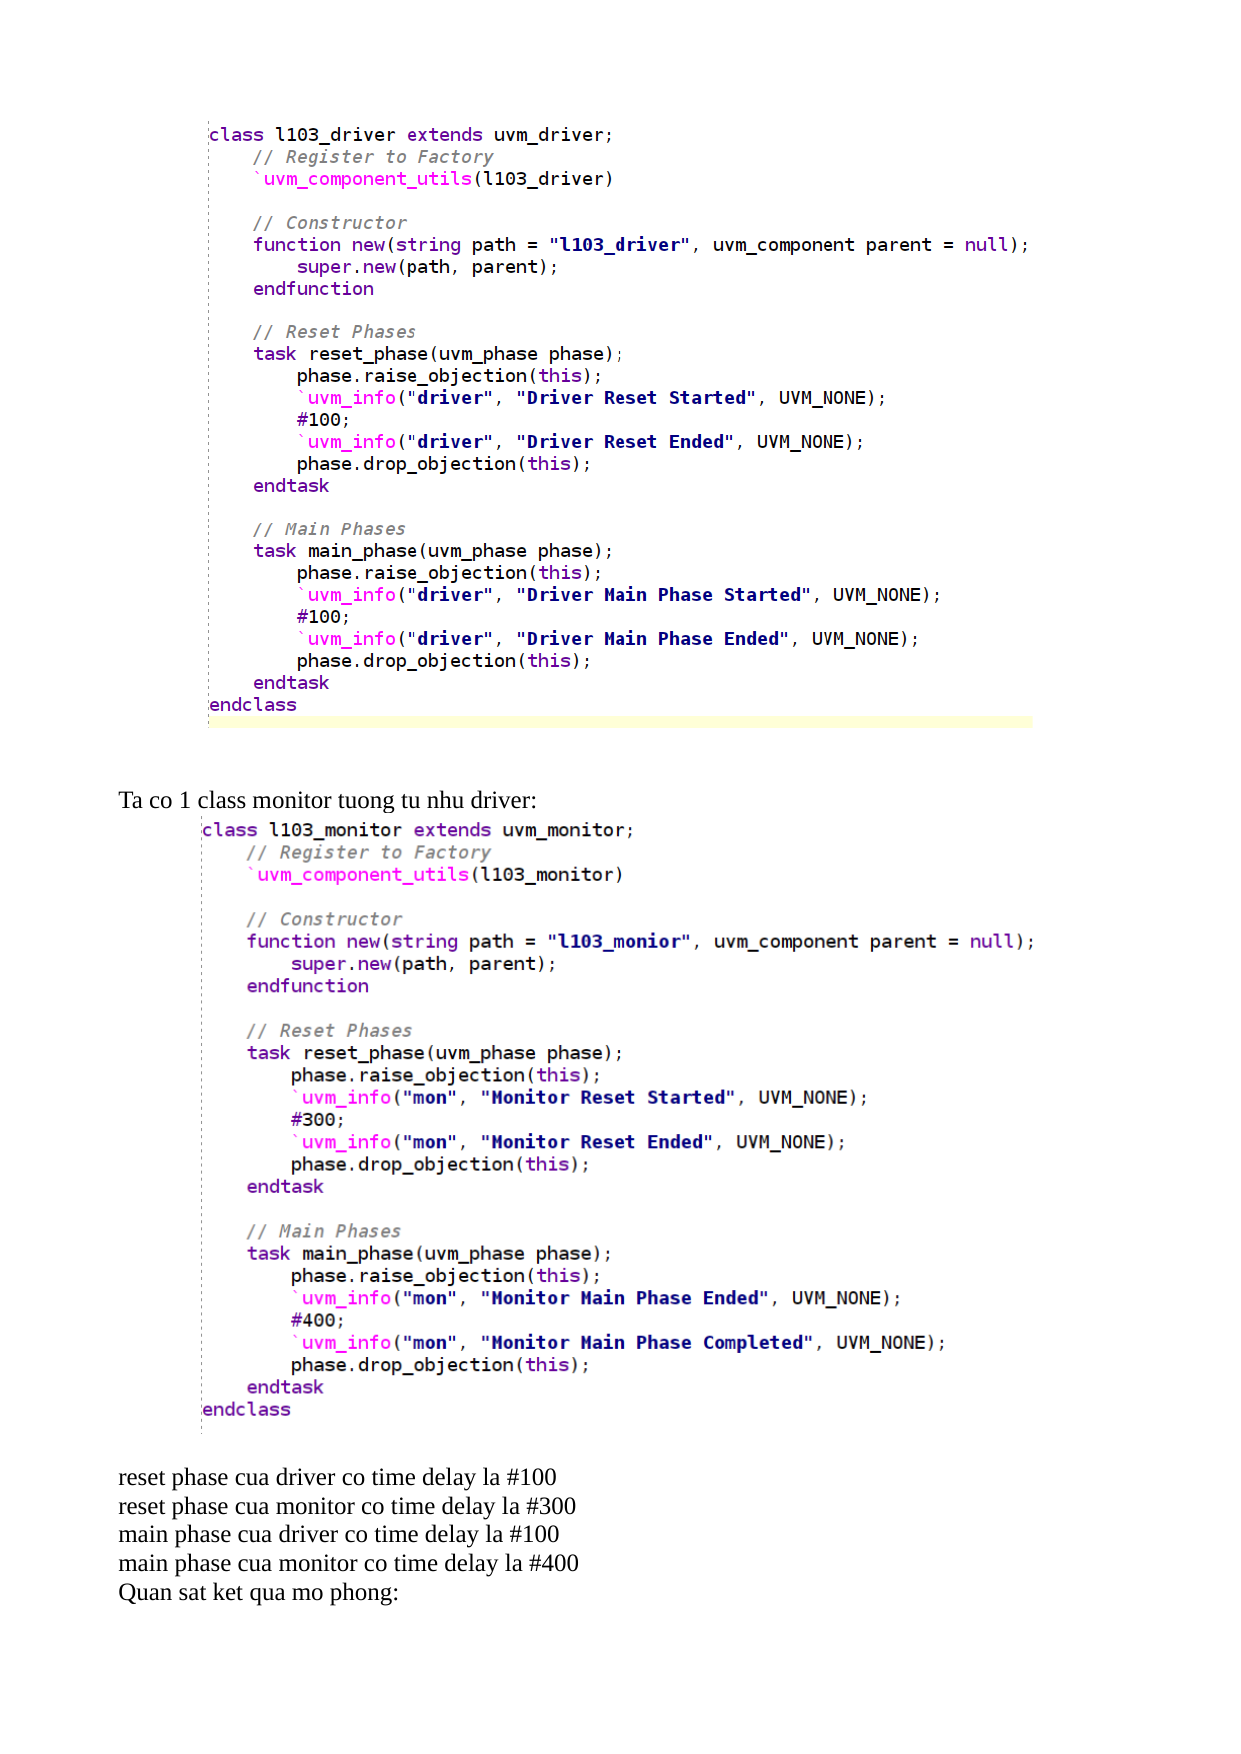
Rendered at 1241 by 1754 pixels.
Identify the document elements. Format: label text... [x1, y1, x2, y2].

text reset phase cua monitor co time delay la #300 [118, 1491, 1122, 1519]
text main phase cua driver co time delay la #100 [118, 1519, 1122, 1548]
text main phase cua monitor co time delay la #400 [118, 1548, 1122, 1577]
picture [200, 813, 1040, 1434]
text Quan sat ket qua mo phong: [118, 1577, 1122, 1606]
text Ta co 1 class monitor tuong tu nhu driver: [118, 118, 1122, 814]
text reset phase cua driver co time delay la #100 [118, 1462, 1122, 1491]
picture [207, 118, 1033, 728]
